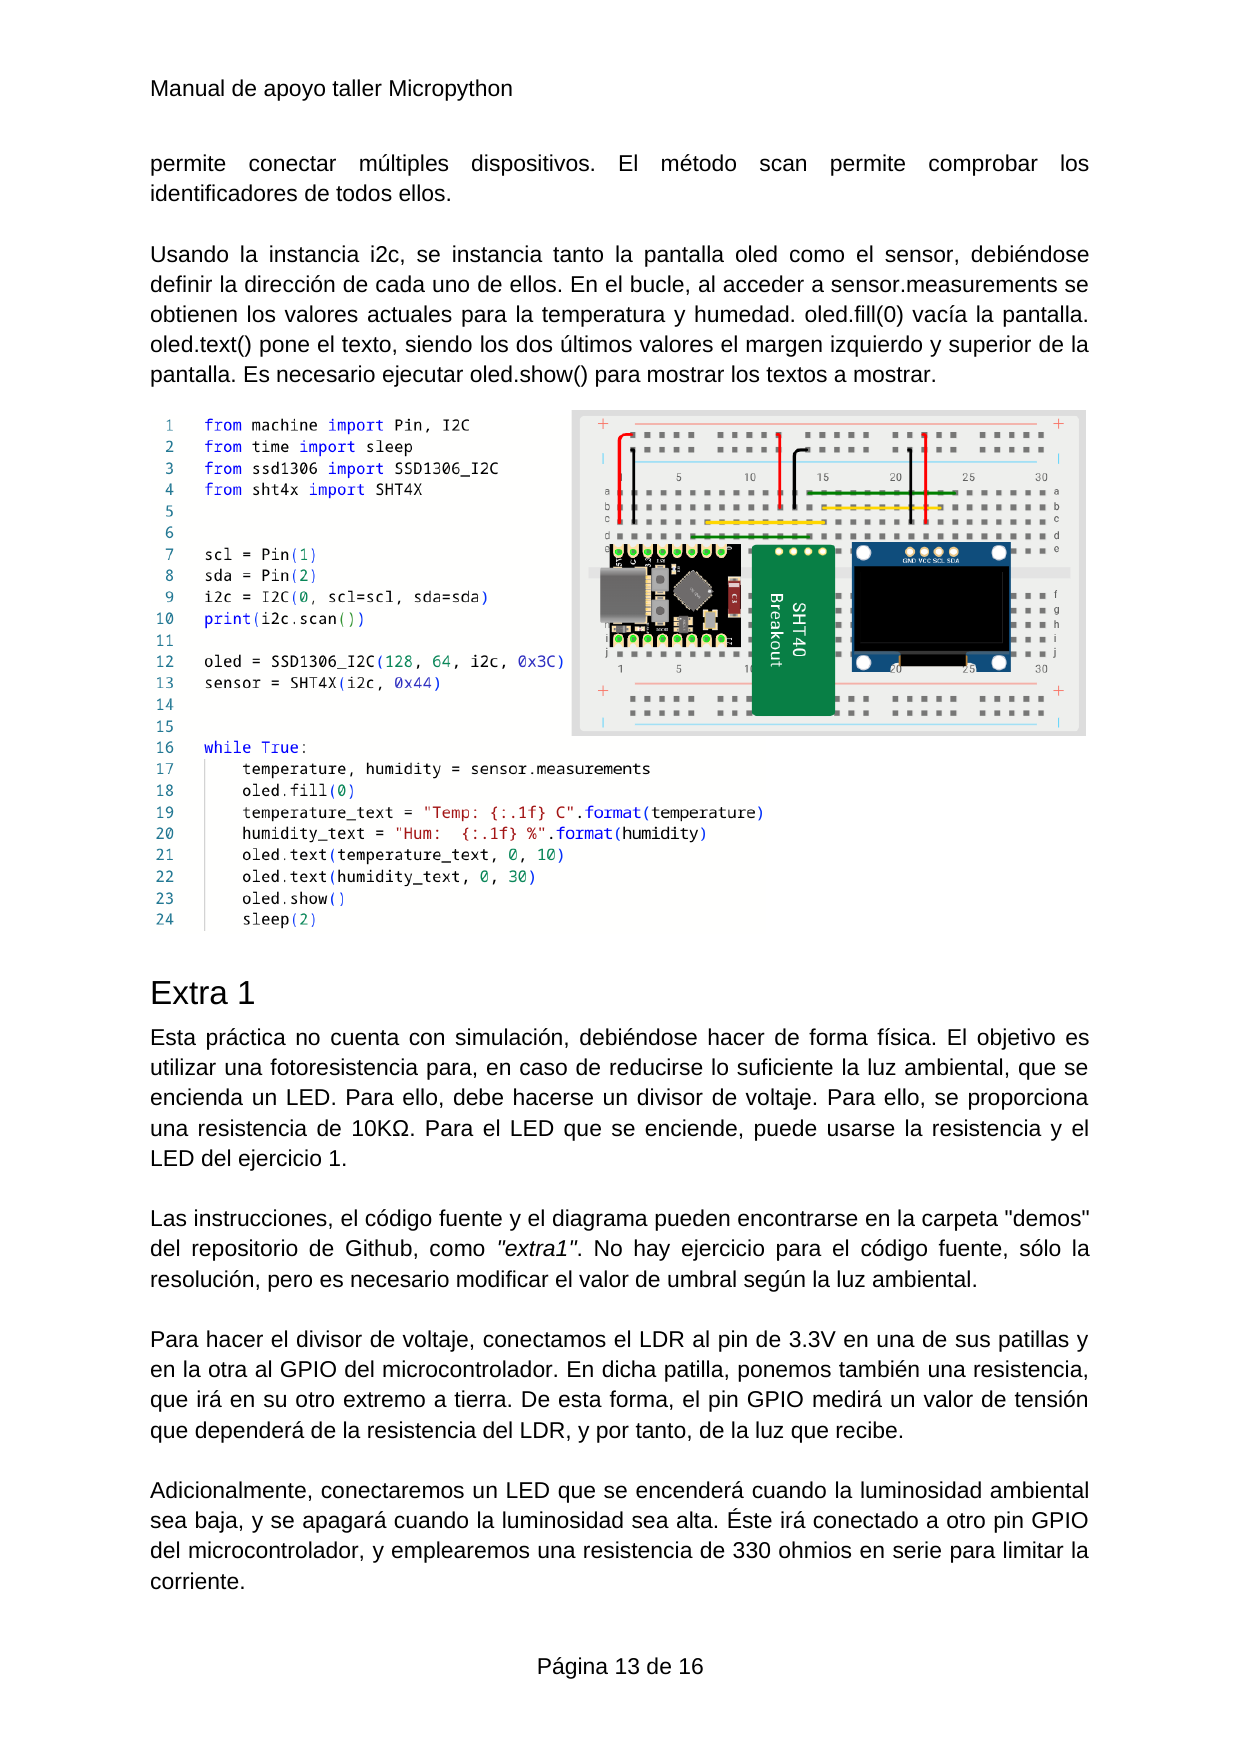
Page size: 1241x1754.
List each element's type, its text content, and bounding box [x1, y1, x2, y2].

text Para hacer el divisor de voltaje, conectamos el LDR al pin de 3.3V en una de sus patillas y en la otra al GPIO del microcontrolador. En dicha patilla, ponemos también una resistencia, que irá en su otro extremo a tierra. De esta forma, el pin GPIO medirá un valor de tensión que dependerá de la resistencia del LDR, y por tanto, de la luz que recibe. [150, 1326, 1090, 1443]
text Usando la instancia i2c, se instancia tanto la pantalla oled como el sensor, debiéndose definir la dirección de cada uno de ellos. En el bucle, al acceder a sensor.measurements se obtienen los valores actuales para la temperatura y humedad. oled.fill(0) vacía la pantalla. oled.text() pone el texto, siendo los dos últimos valores el margen izquierdo y superior de la pantalla. Es necesario ejecutar oled.show() para mostrar los textos a mostrar. [150, 241, 1090, 388]
text permite conectar múltiples dispositivos. El método scan permite comprobar los identificadores de todos ellos. [150, 150, 1090, 207]
picture [150, 410, 1086, 934]
text Esta práctica no cuenta con simulación, debiéndose hacer de forma física. El objetivo es utilizar una fotoresistencia para, en caso de reducirse lo suficiente la luz ambiental, que se encienda un LED. Para ello, debe hacerse un divisor de voltaje. Para ello, se proporciona una resistencia de 10KΩ. Para el LED que se enciende, puede usarse la resistencia y el LED del ejercicio 1. [150, 1024, 1090, 1171]
subtitle Extra 1 [150, 973, 1090, 1011]
text Las instrucciones, el código fuente y el diagrama pueden encontrarse en la carpeta "demos" del repositorio de Github, como "extra1". No hay ejercicio para el código fuente, sólo la resolución, pero es necesario modificar el valor de umbral según la luz ambiental. [150, 1205, 1090, 1292]
text Adicionalmente, conectaremos un LED que se encenderá cuando la luminosidad ambiental sea baja, y se apagará cuando la luminosidad sea alta. Éste irá conectado a otro pin GPIO del microcontrolador, y emplearemos una resistencia de 330 ohmios en serie para limitar la corriente. [150, 1477, 1090, 1594]
